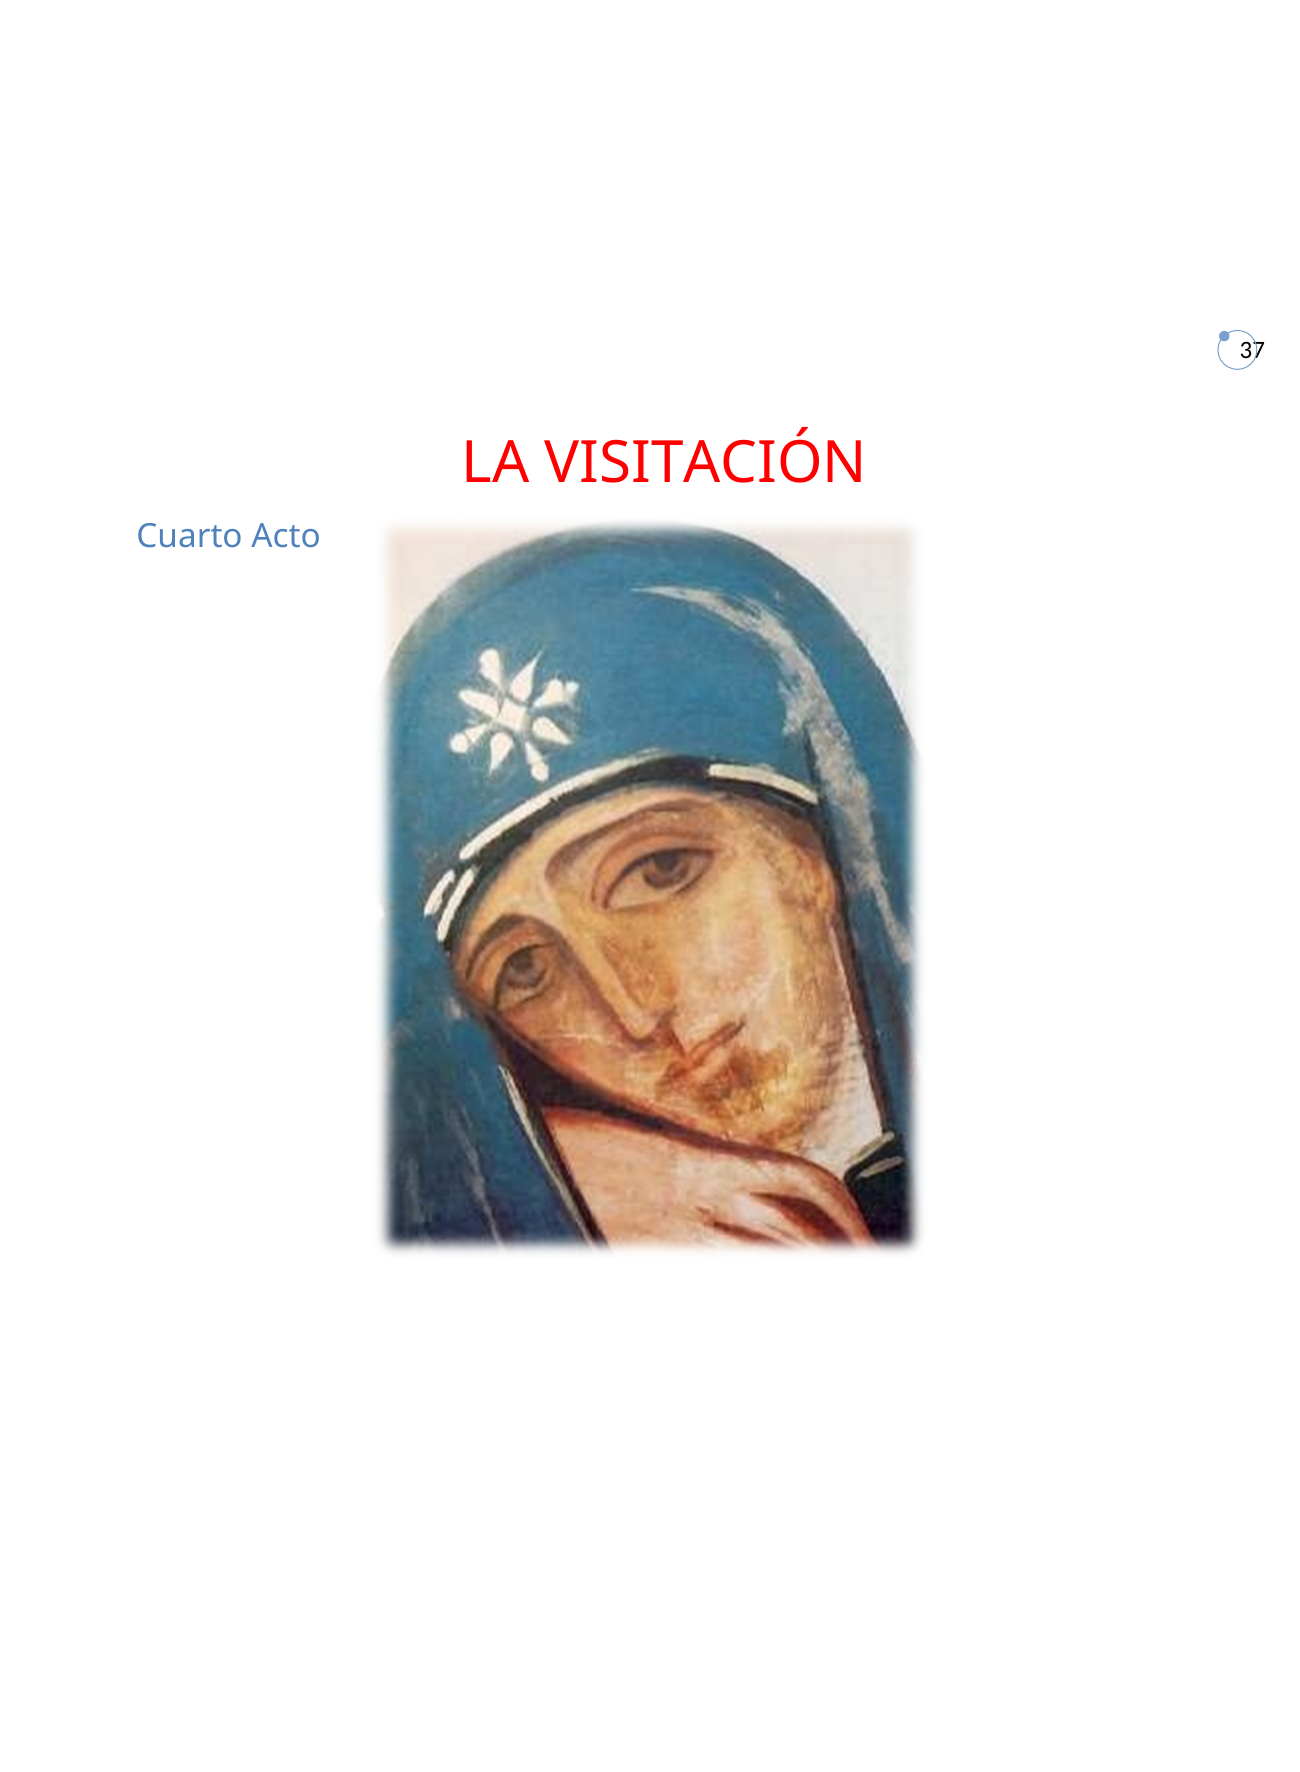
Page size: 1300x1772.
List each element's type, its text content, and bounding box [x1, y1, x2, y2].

picture [371, 514, 928, 1258]
text LA VISITACIÓN [104, 420, 1224, 500]
text Cuarto Acto [104, 512, 1224, 557]
